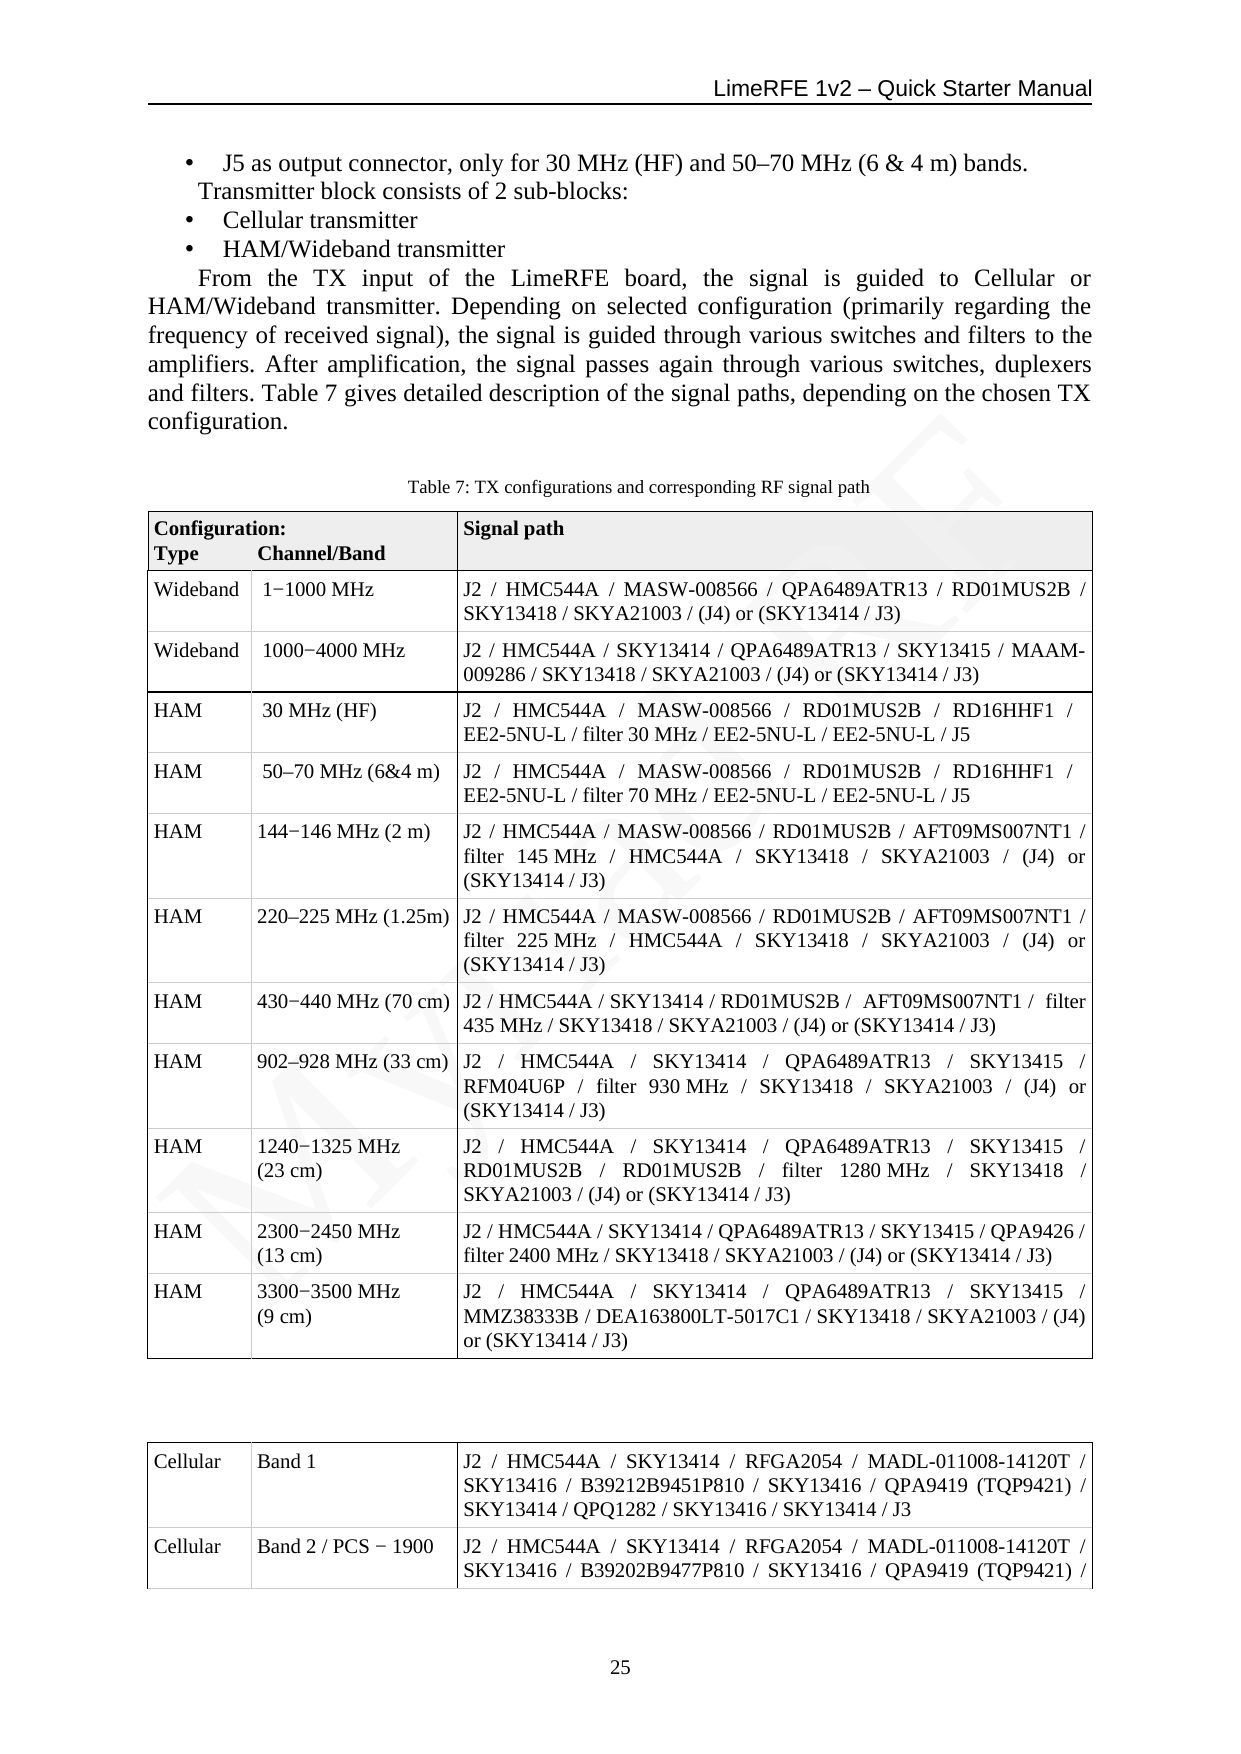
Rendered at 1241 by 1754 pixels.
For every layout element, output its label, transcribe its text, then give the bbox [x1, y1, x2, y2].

table_cell J2 / HMC544A / MASW-008566 / RD01MUS2B / RD16HHF1 / EE2-5NU-L / filter 70 MHz / EE2-5NU-L / EE2-5NU-L / J5 [458, 753, 663, 813]
table_cell Wideband [148, 571, 251, 631]
table_cell Cellular [148, 1443, 251, 1527]
table_cell HAM [148, 753, 251, 813]
text [893, 476, 973, 498]
table_cell J2 / HMC544A / SKY13414 / QPA6489ATR13 / SKY13415 / QPA9426 / filter 2400 MHz / SKY13418 / SKYA21003 / (J4) or (SKY13414 / J3) [458, 1213, 1092, 1273]
table_cell HAM [148, 983, 251, 1043]
table_cell HAM [148, 1213, 251, 1273]
table_cell 144−146 MHz (2 m) [252, 814, 457, 897]
table_cell 30 MHz (HF) [252, 693, 457, 752]
text [978, 476, 1092, 498]
table_cell J2 / HMC544A / MASW-008566 / RD01MUS2B / AFT09MS007NT1 / filter 145 MHz / HMC544A / SKY13418 / SKYA21003 / (J4) or (SKY13414 / J3) [458, 814, 1092, 897]
table_cell J2 / HMC544A / MASW-008566 / RD01MUS2B / RD16HHF1 / EE2-5NU-L / filter 30 MHz / EE2-5NU-L / EE2-5NU-L / J5 [679, 693, 1092, 752]
text Transmitter block consists of 2 sub-blocks: [148, 176, 1092, 205]
table_header [948, 512, 1092, 570]
table_cell J2 / HMC544A / SKY13414 / QPA6489ATR13 / SKY13415 / MAAM-009286 / SKY13418 / SKYA21003 / (J4) or (SKY13414 / J3) [833, 632, 1092, 691]
table_cell Band 1 [252, 1443, 457, 1527]
text From the TX input of the LimeRFE board, the signal is guided to Cellular or HAM/Wideband transmitter. Depending on selected configuration (primarily regarding the frequency of received signal), the signal is guided through various switches and filters to the amplifiers. After amplification, the signal passes again through various switches, duplexers and filters. Table 7 gives detailed description of the signal paths, depending on the chosen TX configuration. [148, 263, 1092, 435]
table_cell J2 / HMC544A / MASW-008566 / RD01MUS2B / RD16HHF1 / EE2-5NU-L / filter 70 MHz / EE2-5NU-L / EE2-5NU-L / J5 [739, 753, 1092, 813]
table_cell HAM [148, 1274, 251, 1357]
table_cell 3300−3500 MHz (9 cm) [252, 1274, 457, 1357]
list Cellular transmitter [185, 205, 1092, 234]
table_cell J2 / HMC544A / SKY13414 / RFGA2054 / MADL-011008-14120T / SKY13416 / B39212B9451P810 / SKY13416 / QPA9419 (TQP9421) / SKY13414 / QPQ1282 / SKY13416 / SKY13414 / J3 [458, 1443, 1092, 1527]
table_cell HAM [148, 899, 251, 982]
table_cell J2 / HMC544A / SKY13414 / QPA6489ATR13 / SKY13415 / RFM04U6P / filter 930 MHz / SKY13418 / SKYA21003 / (J4) or (SKY13414 / J3) [458, 1044, 1092, 1127]
table_cell 1240−1325 MHz (23 cm) [252, 1129, 314, 1208]
table_cell 220–225 MHz (1.25m) [252, 899, 457, 982]
table_header Signal path [458, 512, 950, 570]
table_cell J2 / HMC544A / MASW-008566 / QPA6489ATR13 / RD01MUS2B / SKY13418 / SKYA21003 / (J4) or (SKY13414 / J3) [773, 571, 852, 631]
table_cell J2 / HMC544A / SKY13414 / RD01MUS2B / AFT09MS007NT1 / filter 435 MHz / SKY13418 / SKYA21003 / (J4) or (SKY13414 / J3) [458, 983, 519, 1043]
table_cell [148, 1359, 251, 1442]
table_cell J2 / HMC544A / MASW-008566 / RD01MUS2B / AFT09MS007NT1 / filter 225 MHz / HMC544A / SKY13418 / SKYA21003 / (J4) or (SKY13414 / J3) [458, 899, 585, 982]
table_cell J2 / HMC544A / SKY13414 / RFGA2054 / MADL-011008-14120T / SKY13416 / B39202B9477P810 / SKY13416 / QPA9419 (TQP9421) / [458, 1528, 1092, 1587]
table_cell HAM [148, 814, 251, 897]
table_cell 50–70 MHz (6&4 m) [252, 753, 457, 813]
table_cell HAM [148, 693, 251, 752]
table_header Configuration: Type Channel/Band [149, 512, 457, 570]
table_cell J2 / HMC544A / MASW-008566 / QPA6489ATR13 / RD01MUS2B / SKY13418 / SKYA21003 / (J4) or (SKY13414 / J3) [458, 571, 781, 631]
table_cell J2 / HMC544A / SKY13414 / QPA6489ATR13 / SKY13415 / MMZ38333B / DEA163800LT-5017C1 / SKY13418 / SKYA21003 / (J4) or (SKY13414 / J3) [458, 1274, 1092, 1357]
table_cell 1000−4000 MHz [252, 632, 457, 691]
table_cell Band 2 / PCS − 1900 [252, 1528, 457, 1587]
table_cell [251, 1359, 457, 1442]
list J5 as output connector, only for 30 MHz (HF) and 50–70 MHz (6 & 4 m) bands. [185, 148, 1092, 176]
table_cell Cellular [148, 1528, 251, 1587]
table_cell Wideband [148, 632, 251, 691]
table_cell HAM [148, 1044, 251, 1127]
table_cell [458, 1359, 1092, 1442]
table_cell J2 / HMC544A / MASW-008566 / RD01MUS2B / RD16HHF1 / EE2-5NU-L / filter 70 MHz / EE2-5NU-L / EE2-5NU-L / J5 [667, 753, 756, 813]
table_cell J2 / HMC544A / SKY13414 / RD01MUS2B / AFT09MS007NT1 / filter 435 MHz / SKY13418 / SKYA21003 / (J4) or (SKY13414 / J3) [491, 983, 1092, 1043]
table_cell J2 / HMC544A / MASW-008566 / RD01MUS2B / AFT09MS007NT1 / filter 225 MHz / HMC544A / SKY13418 / SKYA21003 / (J4) or (SKY13414 / J3) [534, 899, 1092, 982]
table_cell 1240−1325 MHz (23 cm) [302, 1129, 457, 1212]
list HAM/Wideband transmitter [185, 234, 1092, 263]
table_cell 1−1000 MHz [252, 571, 457, 631]
text Table 7: TX configurations and corresponding RF signal path [148, 476, 876, 498]
table_cell J2 / HMC544A / MASW-008566 / QPA6489ATR13 / RD01MUS2B / SKY13418 / SKYA21003 / (J4) or (SKY13414 / J3) [864, 571, 1092, 631]
table_cell J2 / HMC544A / SKY13414 / QPA6489ATR13 / SKY13415 / MAAM-009286 / SKY13418 / SKYA21003 / (J4) or (SKY13414 / J3) [458, 632, 830, 691]
table_cell 430−440 MHz (70 cm) [252, 983, 457, 1043]
table_cell J2 / HMC544A / SKY13414 / QPA6489ATR13 / SKY13415 / RD01MUS2B / RD01MUS2B / filter 1280 MHz / SKY13418 / SKYA21003 / (J4) or (SKY13414 / J3) [458, 1129, 1092, 1212]
table_cell HAM [148, 1129, 251, 1212]
table_cell 902–928 MHz (33 cm) [252, 1044, 457, 1127]
table_cell 2300−2450 MHz (13 cm) [252, 1213, 457, 1273]
table_cell J2 / HMC544A / MASW-008566 / RD01MUS2B / RD16HHF1 / EE2-5NU-L / filter 30 MHz / EE2-5NU-L / EE2-5NU-L / J5 [458, 693, 683, 752]
